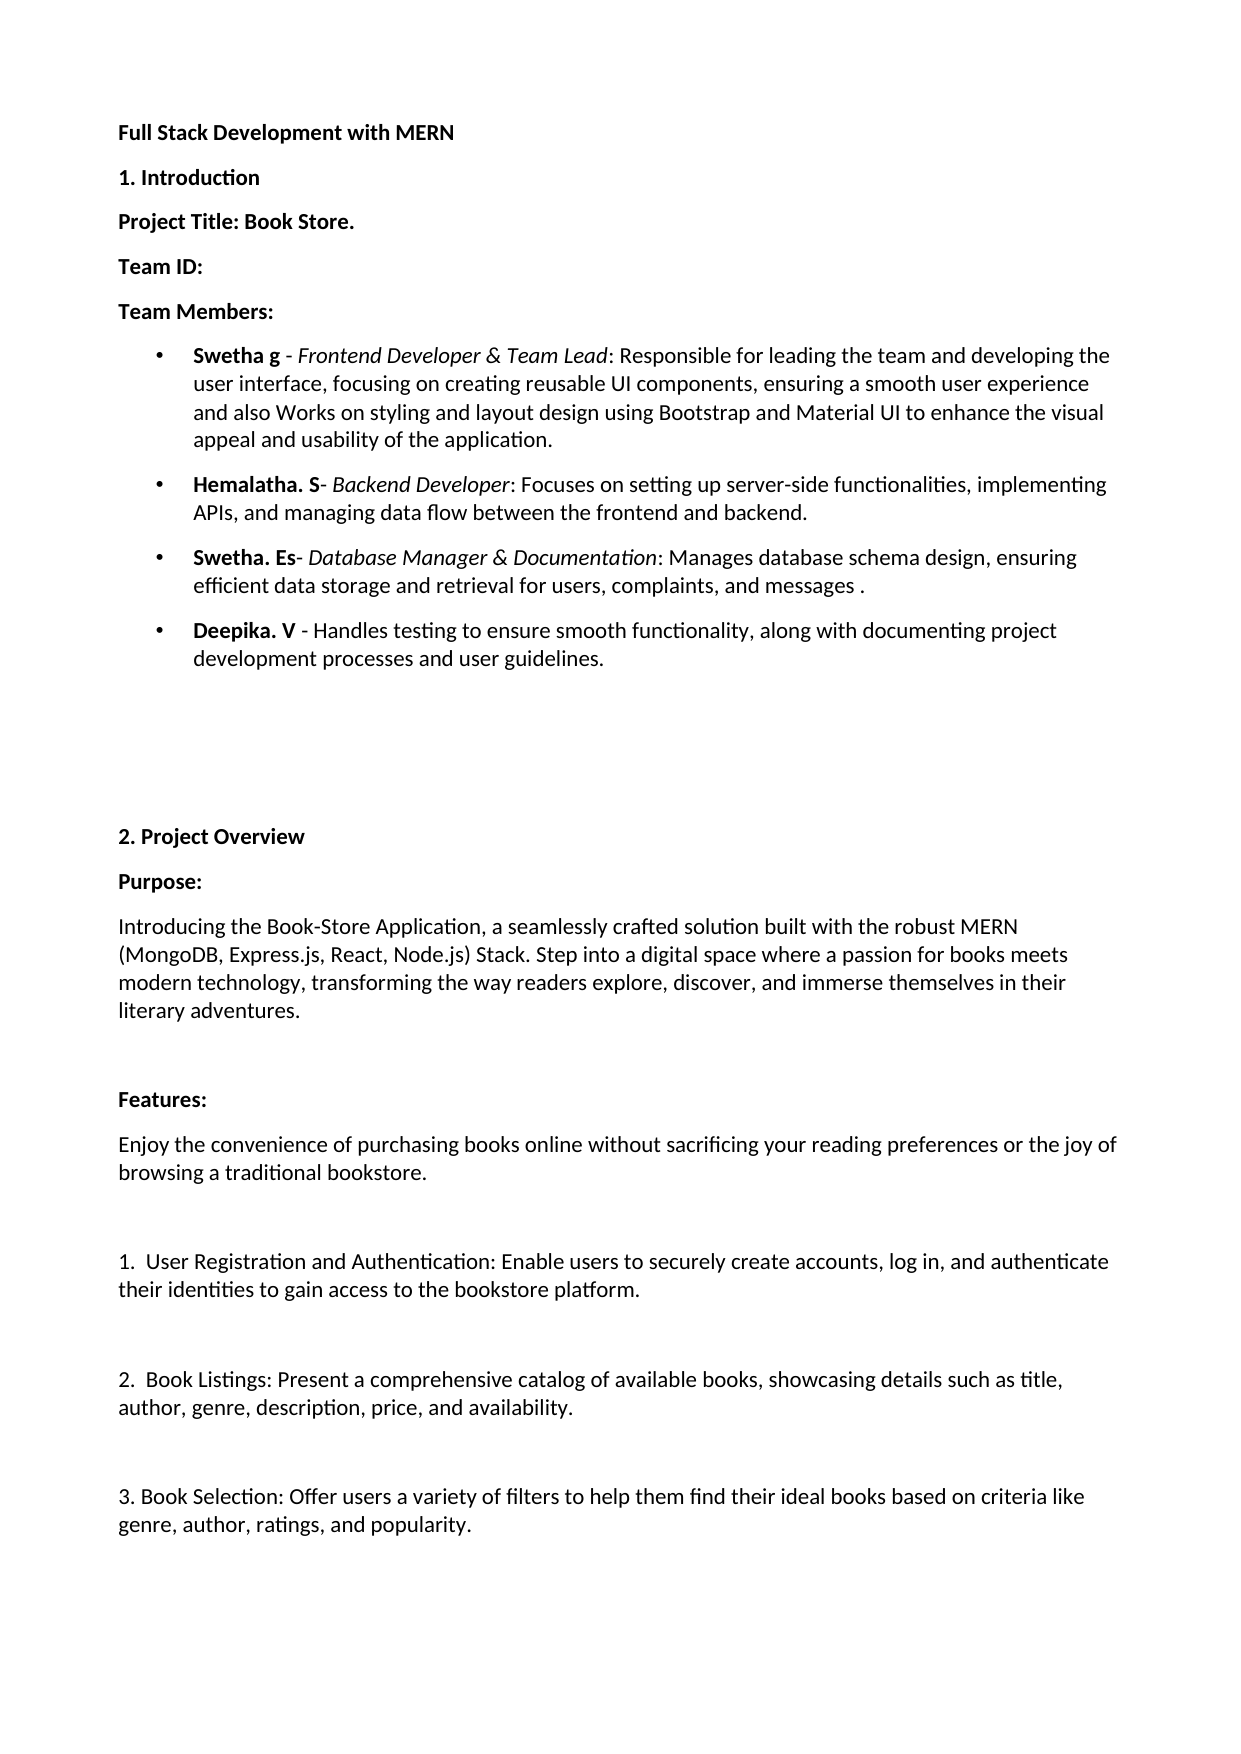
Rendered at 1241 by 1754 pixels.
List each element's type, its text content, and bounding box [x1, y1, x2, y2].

text 1. Introduction [118, 163, 1122, 191]
list Hemalatha. S- Backend Developer: Focuses on setting up server-side functionalities, implementing APIs, and managing data flow between the frontend and backend. [156, 470, 1122, 526]
text Introducing the Book-Store Application, a seamlessly crafted solution built with the robust MERN (MongoDB, Express.js, React, Node.js) Stack. Step into a digital space where a passion for books meets modern technology, transforming the way readers explore, discover, and immerse themselves in their literary adventures. [118, 912, 1122, 1024]
text 2. Book Listings: Present a comprehensive catalog of available books, showcasing details such as title, author, genre, description, price, and availability. [118, 1365, 1122, 1421]
list Swetha. Es- Database Manager & Documentation: Manages database schema design, ensuring efficient data storage and retrieval for users, complaints, and messages . [156, 543, 1122, 599]
list Swetha g - Frontend Developer & Team Lead: Responsible for leading the team and developing the user interface, focusing on creating reusable UI components, ensuring a smooth user experience and also Works on styling and layout design using Bootstrap and Material UI to enhance the visual appeal and usability of the application. [156, 342, 1122, 454]
text Features: [118, 1085, 1122, 1113]
text 1. User Registration and Authentication: Enable users to securely create accounts, log in, and authenticate their identities to gain access to the bookstore platform. [118, 1247, 1122, 1303]
text Purpose: [118, 867, 1122, 895]
text Team ID: [118, 252, 1122, 280]
text Enjoy the convenience of purchasing books online without sacrificing your reading preferences or the joy of browsing a traditional bookstore. [118, 1130, 1122, 1186]
text 2. Project Overview [118, 822, 1122, 851]
text Team Members: [118, 297, 1122, 325]
text Full Stack Development with MERN [118, 118, 1122, 146]
list Deepika. V - Handles testing to ensure smooth functionality, along with documenting project development processes and user guidelines. [156, 616, 1122, 672]
text 3. Book Selection: Offer users a variety of filters to help them find their ideal books based on criteria like genre, author, ratings, and popularity. [118, 1482, 1122, 1538]
text Project Title: Book Store. [118, 207, 1122, 236]
